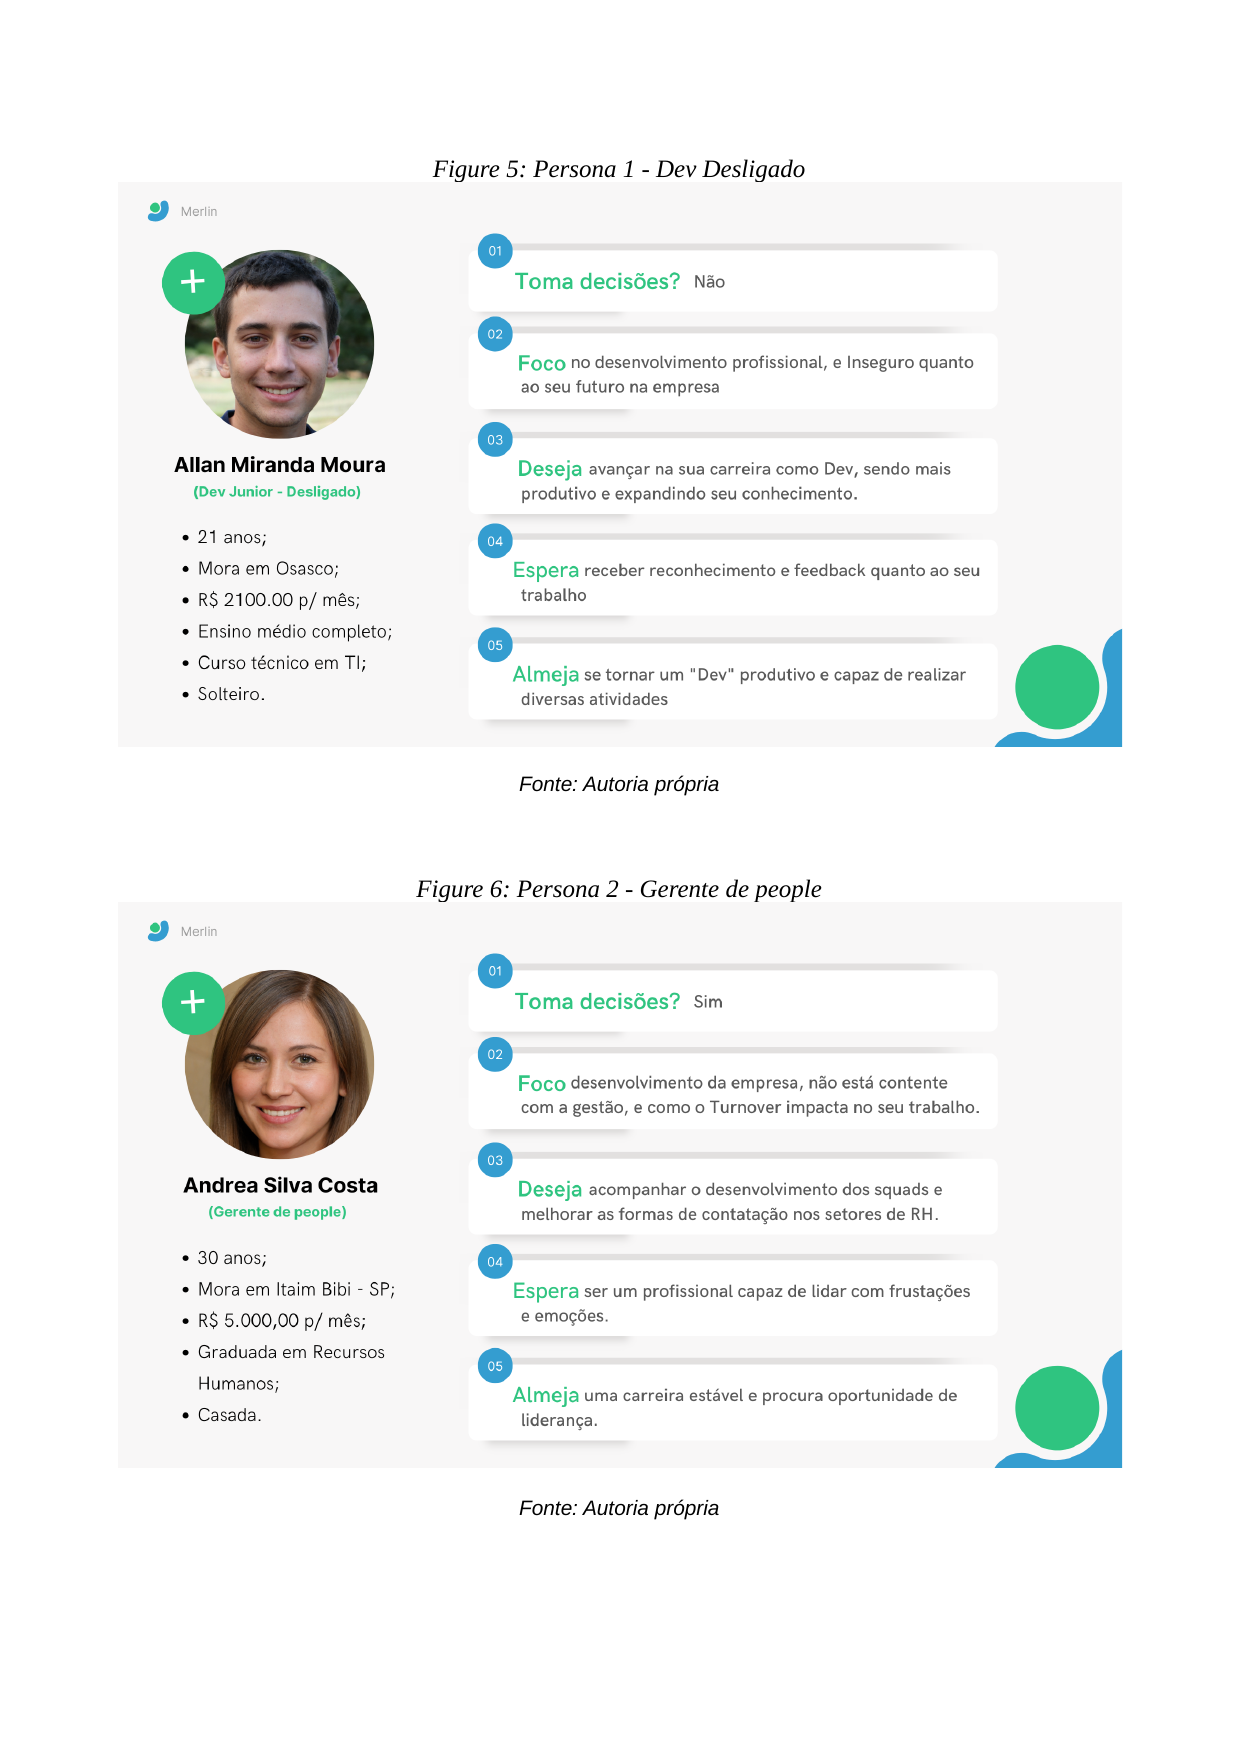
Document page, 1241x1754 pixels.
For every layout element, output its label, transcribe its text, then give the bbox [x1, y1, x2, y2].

picture [118, 182, 1123, 747]
text [118, 861, 1122, 874]
text Fonte: Autoria própria [118, 1468, 1122, 1519]
text [118, 118, 1122, 154]
text Fonte: Autoria própria [118, 747, 1122, 796]
text Figure 6: Persona 2 - Gerente de people [118, 874, 1122, 902]
picture [118, 902, 1123, 1468]
text Figure 5: Persona 1 - Dev Desligado [118, 154, 1122, 182]
